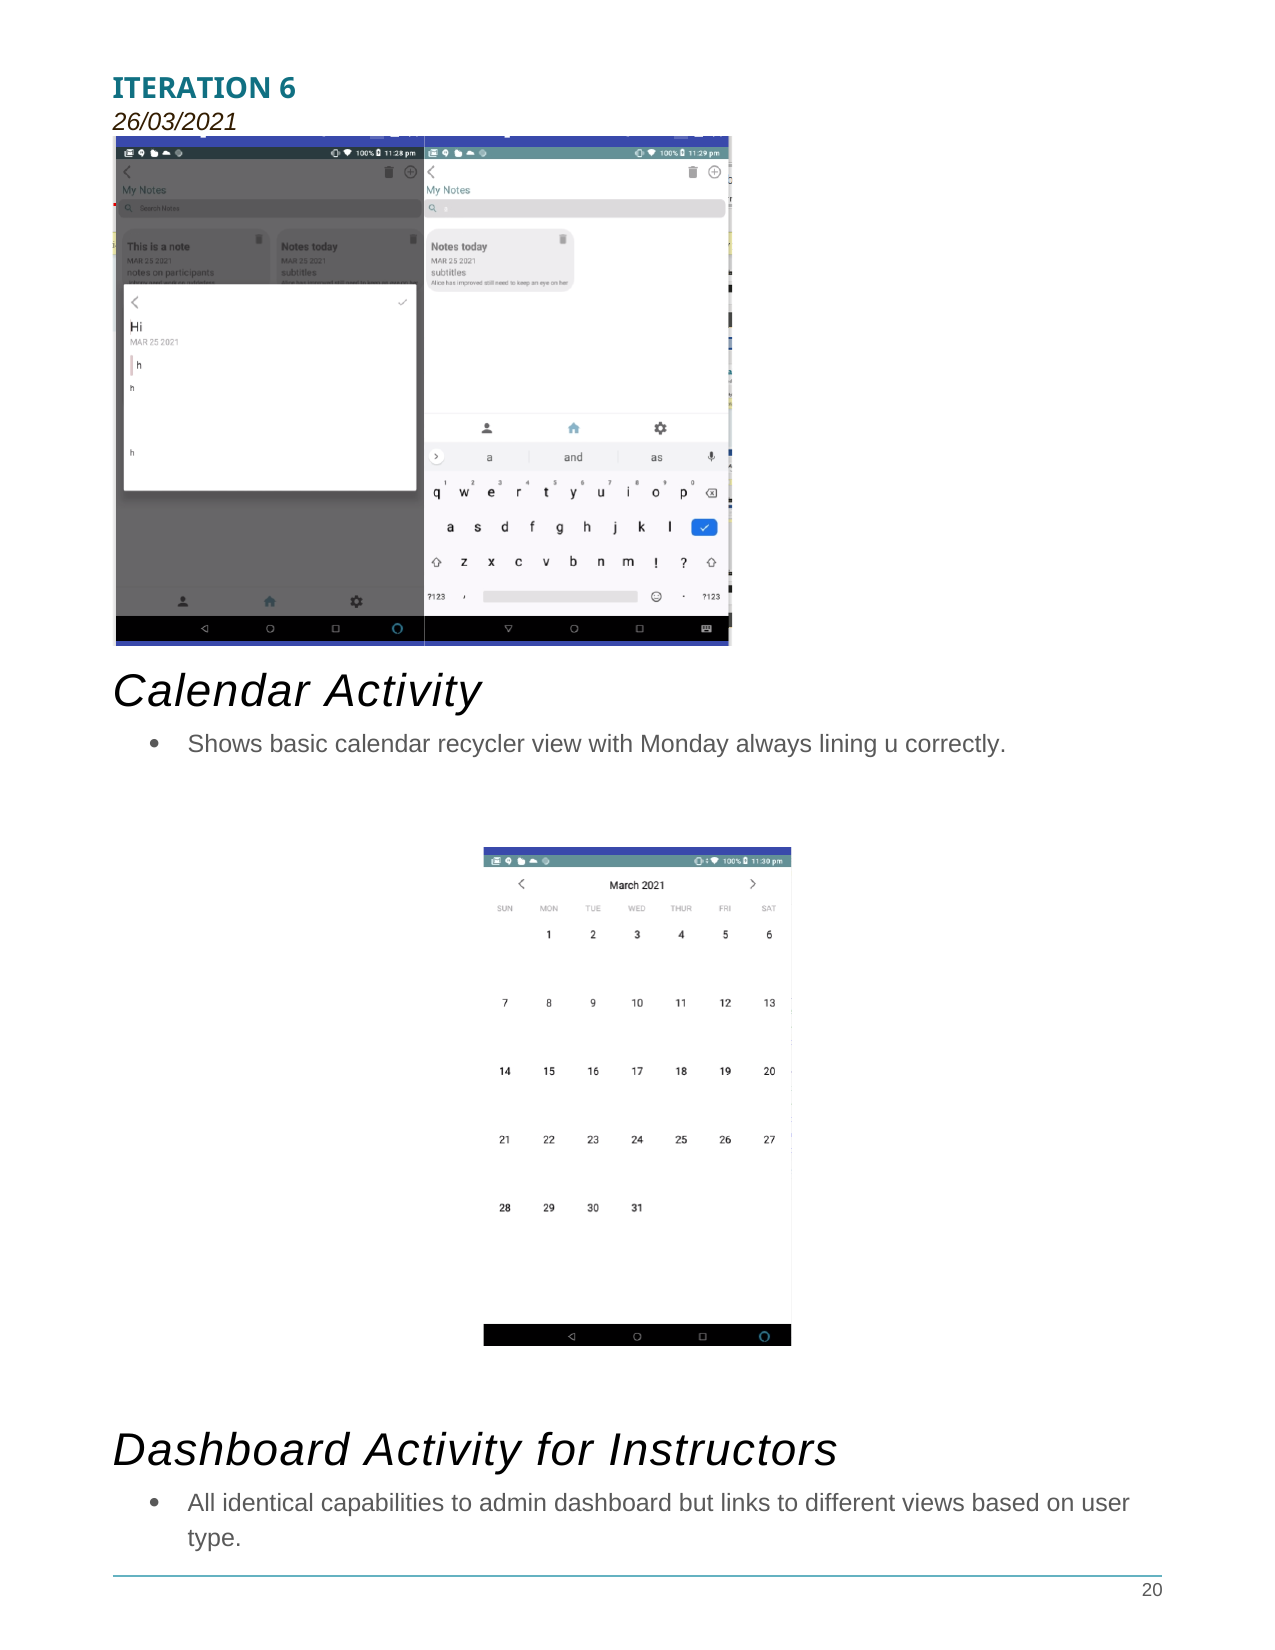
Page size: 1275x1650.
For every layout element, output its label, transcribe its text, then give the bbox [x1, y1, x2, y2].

subtitle Calendar Activity [112, 663, 1162, 716]
list Shows basic calendar recycler view with Monday always lining u correctly. [150, 729, 1162, 757]
subtitle Dashboard Activity for Instructors [112, 1423, 1162, 1476]
list All identical capabilities to admin dashboard but links to different views based on user type. [150, 1488, 1162, 1551]
